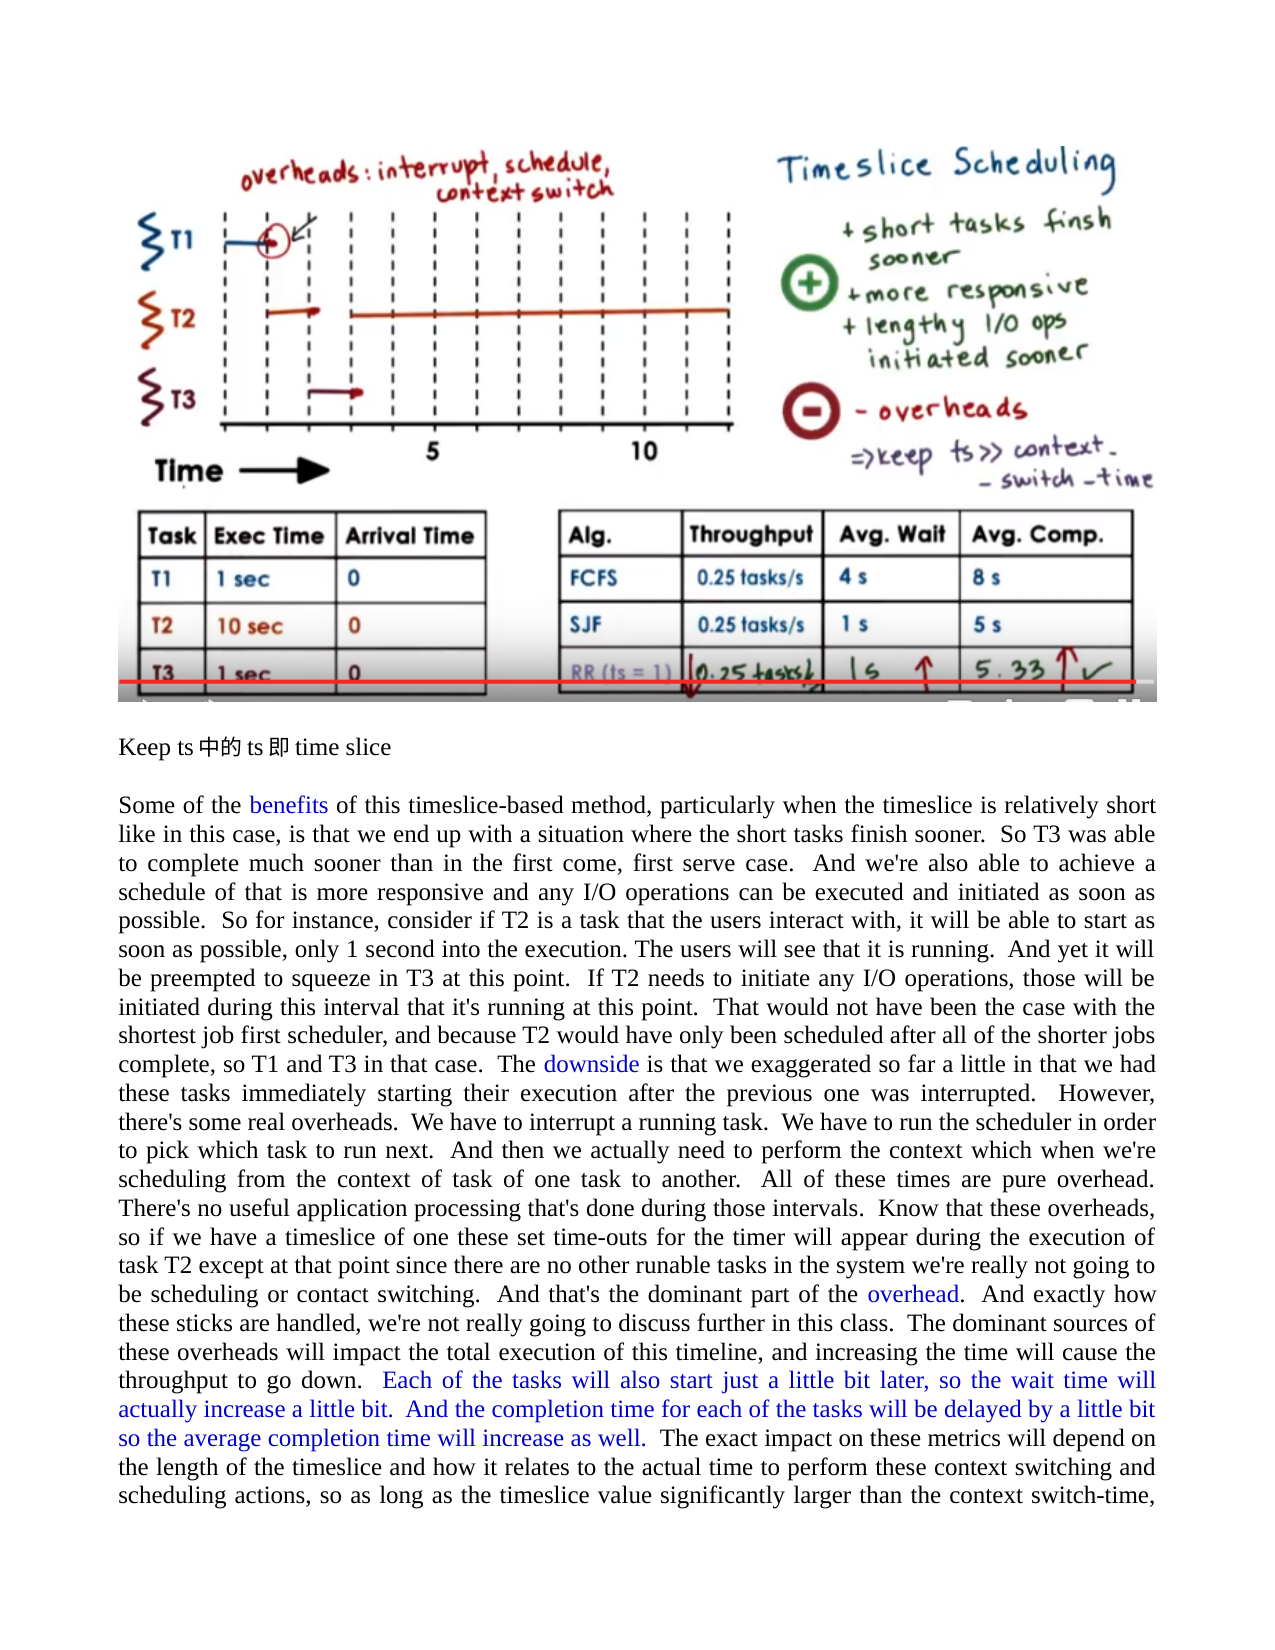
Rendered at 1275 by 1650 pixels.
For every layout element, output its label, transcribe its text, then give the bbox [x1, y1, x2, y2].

picture [118, 146, 1157, 702]
text Keep ts中的ts即time slice [118, 730, 1157, 762]
text Some of the benefits of this timeslice-based method, particularly when the timeslice is relatively short like in this case, is that we end up with a situation where the short tasks finish sooner. So T3 was able to complete much sooner than in the first come, first serve case. And we're also able to achieve a schedule of that is more responsive and any I/O operations can be executed and initiated as soon as possible. So for instance, consider if T2 is a task that the users interact with, it will be able to start as soon as possible, only 1 second into the execution. The users will see that it is running. And yet it will be preempted to squeeze in T3 at this point. If T2 needs to initiate any I/O operations, those will be initiated during this interval that it's running at this point. That would not have been the case with the shortest job first scheduler, and because T2 would have only been scheduled after all of the shorter jobs complete, so T1 and T3 in that case. The downside is that we exaggerated so far a little in that we had these tasks immediately starting their execution after the previous one was interrupted. However, there's some real overheads. We have to interrupt a running task. We have to run the scheduler in order to pick which task to run next. And then we actually need to perform the context which when we're scheduling from the context of task of one task to another. All of these times are pure overhead. There's no useful application processing that's done during those intervals. Know that these overheads, so if we have a timeslice of one these set time-outs for the timer will appear during the execution of task T2 except at that point since there are no other runable tasks in the system we're really not going to be scheduling or contact switching. And that's the dominant part of the overhead. And exactly how these sticks are handled, we're not really going to discuss further in this class. The dominant sources of these overheads will impact the total execution of this timeline, and increasing the time will cause the throughput to go down. Each of the tasks will also start just a little bit later, so the wait time will actually increase a little bit. And the completion time for each of the tasks will be delayed by a little bit so the average completion time will increase as well. The exact impact on these metrics will depend on the length of the timeslice and how it relates to the actual time to perform these context switching and scheduling actions, so as long as the timeslice value significantly larger than the context switch-time, [118, 791, 1157, 1509]
